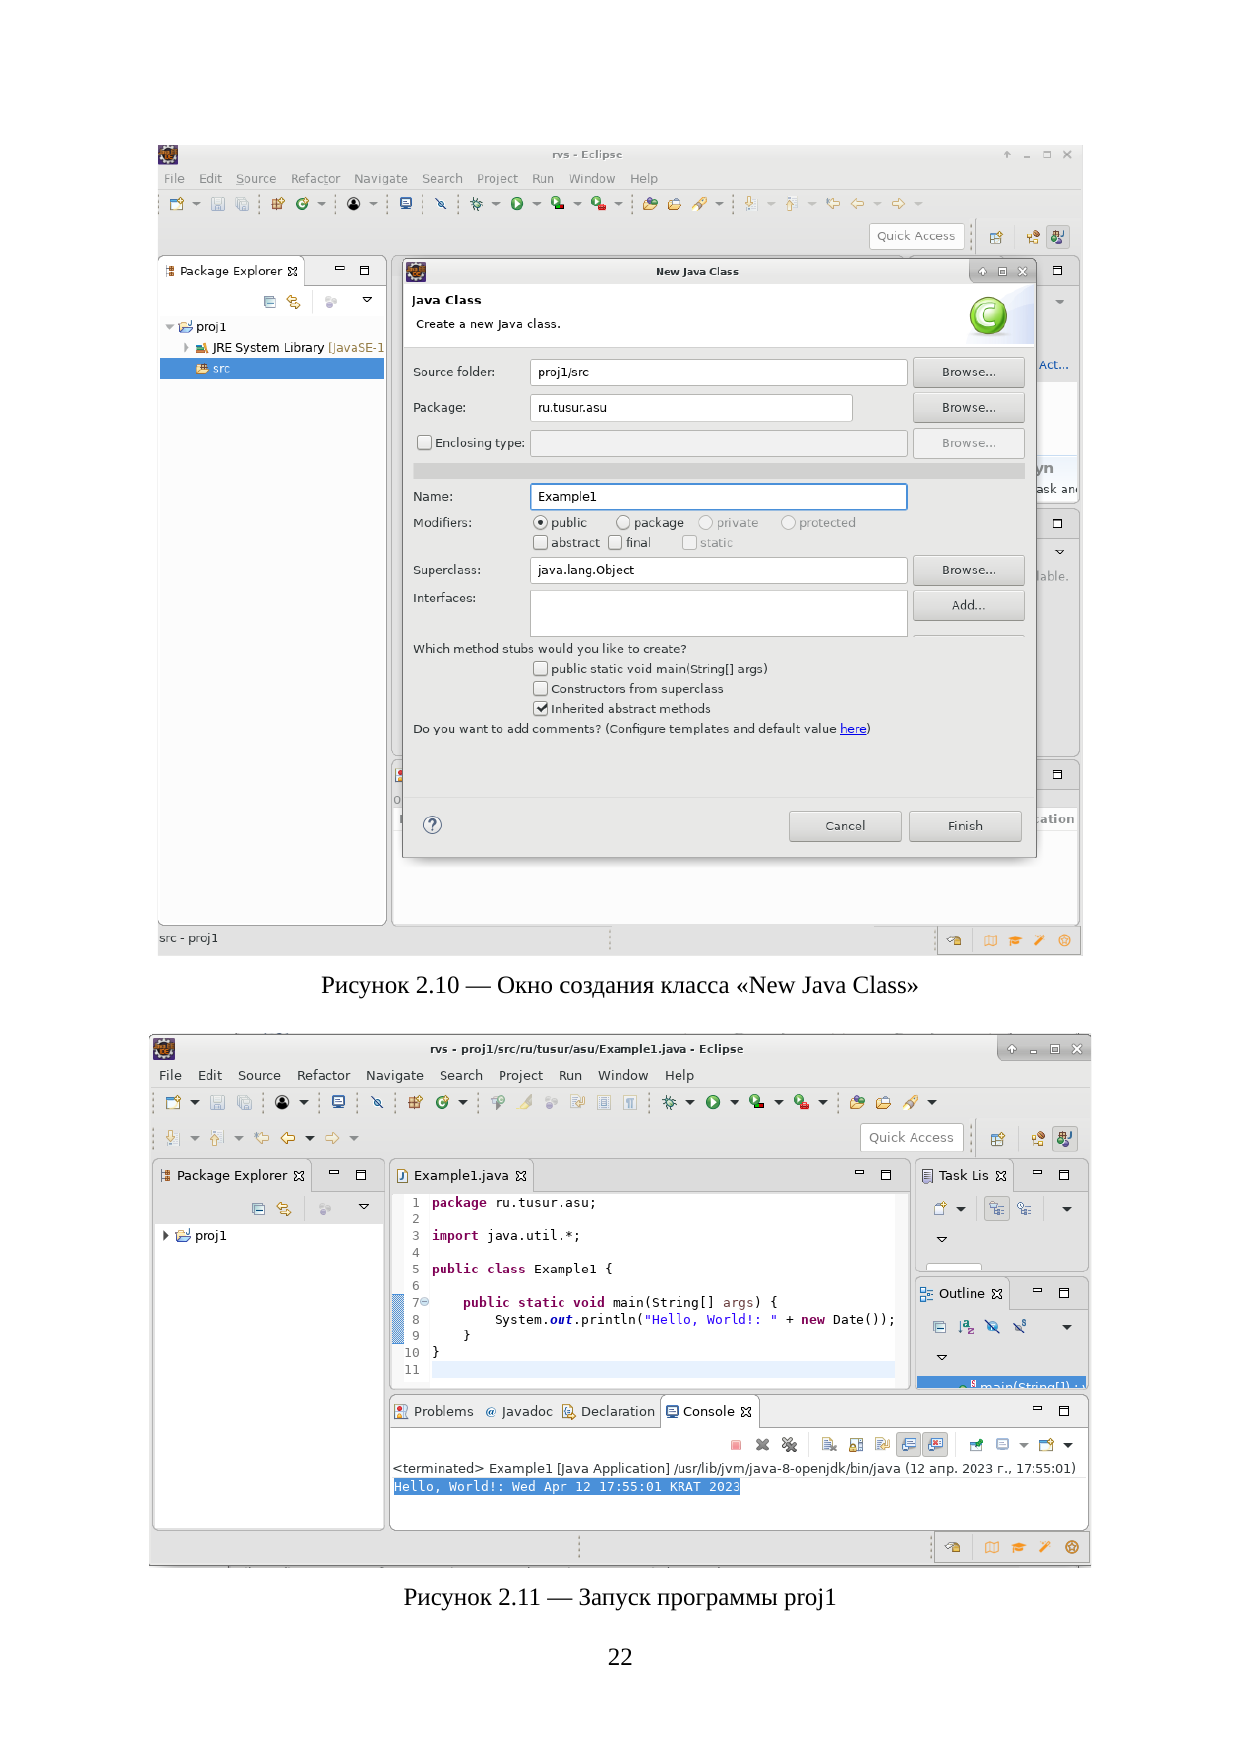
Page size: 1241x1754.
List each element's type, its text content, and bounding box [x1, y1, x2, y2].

picture [149, 1033, 1092, 1568]
text Рисунок 2.11 — Запуск программы proj1 [118, 1013, 1122, 1611]
picture [157, 145, 1083, 956]
text Рисунок 2.10 — Окно создания класса «New Java Class» [118, 142, 1122, 998]
